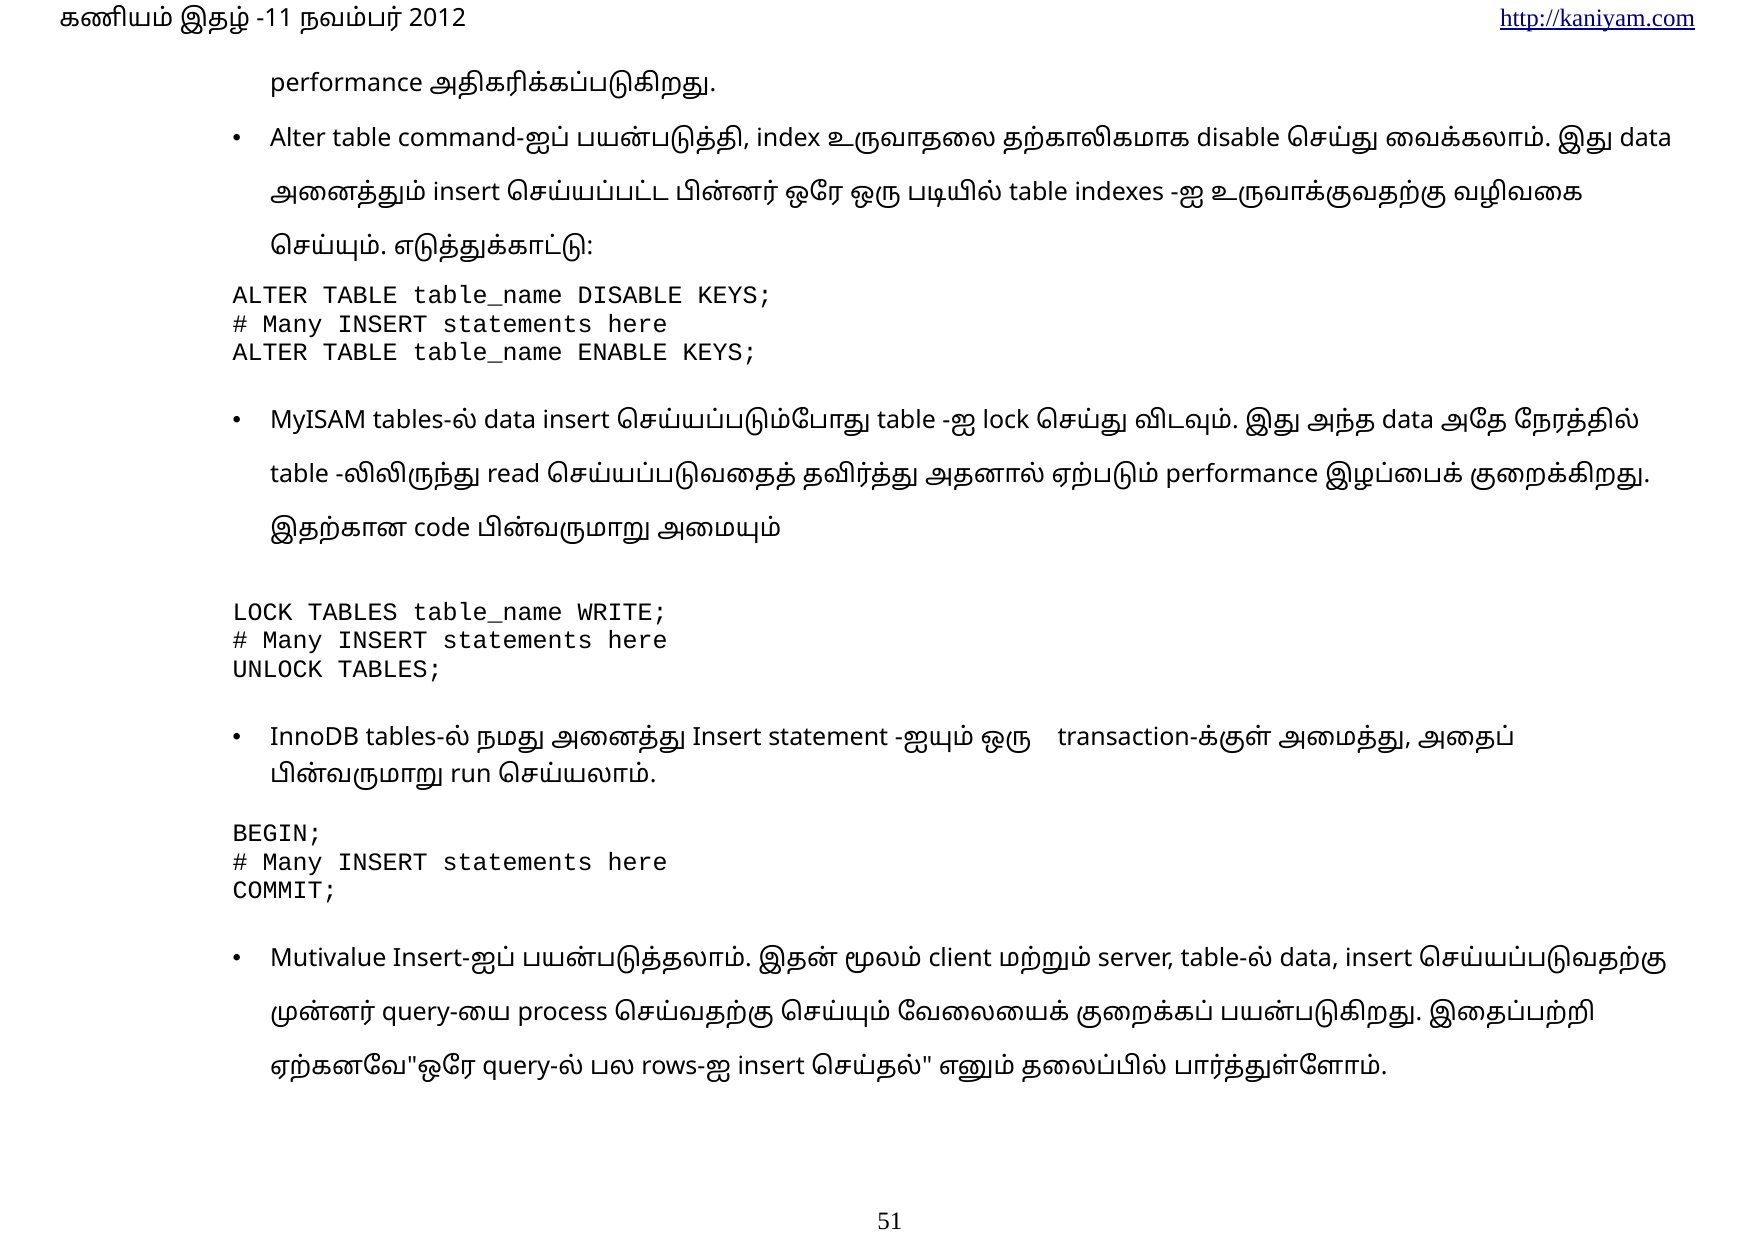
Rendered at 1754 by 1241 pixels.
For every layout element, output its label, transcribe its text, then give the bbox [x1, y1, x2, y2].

list Mutivalue Insert-ஐப் பயன்படுத்தலாம். இதன் மூலம் client மற்றும் server, table-ல் data, insert செய்யப்படுவதற்கு முன்னர் query-யை process செய்வதற்கு செய்யும் வேலையைக் குறைக்கப் பயன்படுகிறது. இதைப்பற்றி ஏற்கனவே"ஒரே query-ல் பல rows-ஐ insert செய்தல்" எனும் தலைப்பில் பார்த்துள்ளோம். [232, 940, 1695, 1136]
text LOCK TABLES table_name WRITE; [232, 599, 1695, 628]
text BEGIN; [232, 821, 1695, 849]
list MyISAM tables-ல் data insert செய்யப்படும்போது table -ஐ lock செய்து விடவும். இது அந்த data அதே நேரத்தில் table -லிலிருந்து read செய்யப்படுவதைத் தவிர்த்து அதனால் ஏற்படும் performance இழப்பைக் குறைக்கிறது. இதற்கான code பின்வருமாறு அமையும் [232, 402, 1695, 547]
text ALTER TABLE table_name DISABLE KEYS; [232, 283, 1695, 311]
text # Many INSERT statements here [232, 849, 1695, 878]
text # Many INSERT statements here [232, 311, 1695, 340]
list Alter table command-ஐப் பயன்படுத்தி, index உருவாதலை தற்காலிகமாக disable செய்து வைக்கலாம். இது data அனைத்தும் insert செய்யப்பட்ட பின்னர் ஒரே ஒரு படியில் table indexes -ஐ உருவாக்குவதற்கு வழிவகை செய்யும். எடுத்துக்காட்டு: [232, 120, 1695, 265]
text UNLOCK TABLES; [232, 656, 1695, 684]
list InnoDB tables-ல் நமது அனைத்து Insert statement -ஐயும் ஒரு transaction-க்குள் அமைத்து, அதைப் பின்வருமாறு run செய்யலாம். [232, 719, 1695, 793]
text COMMIT; [232, 878, 1695, 906]
list performance அதிகரிக்கப்படுகிறது. [232, 64, 1695, 101]
text ALTER TABLE table_name ENABLE KEYS; [232, 340, 1695, 368]
text # Many INSERT statements here [232, 628, 1695, 656]
